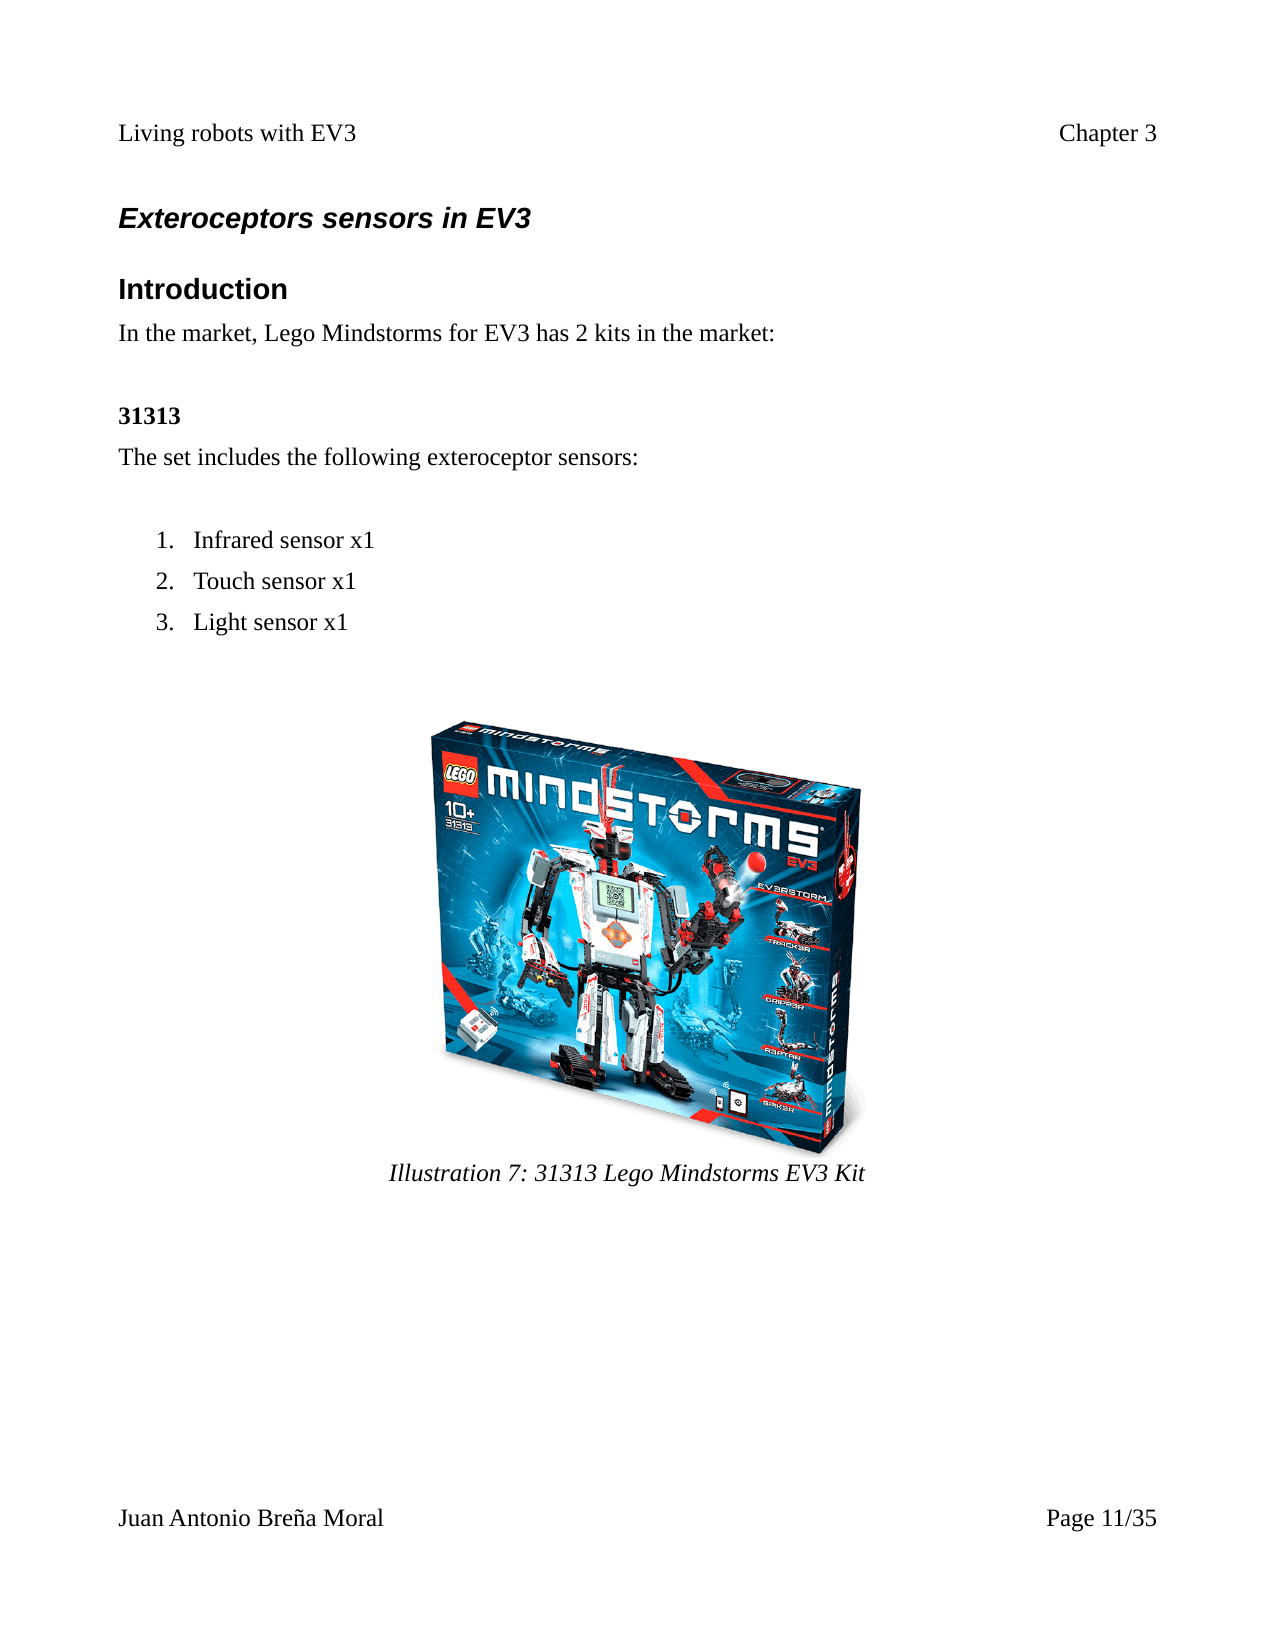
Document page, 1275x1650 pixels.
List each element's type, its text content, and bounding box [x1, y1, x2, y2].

list Light sensor x1 [156, 607, 1157, 636]
text In the market, Lego Mindstorms for EV3 has 2 kits in the market: [118, 318, 1157, 347]
text The set includes the following exteroceptor sensors: [118, 442, 1157, 471]
list Touch sensor x1 [156, 566, 1157, 595]
text 31313 [118, 401, 1157, 430]
list Infrared sensor x1 [156, 525, 1157, 553]
subtitle Exteroceptors sensors in EV3 [118, 201, 1157, 235]
picture [388, 702, 887, 1158]
subtitle Introduction [118, 272, 1157, 306]
text Illustration 7: 31313 Lego Mindstorms EV3 Kit [389, 1158, 886, 1187]
